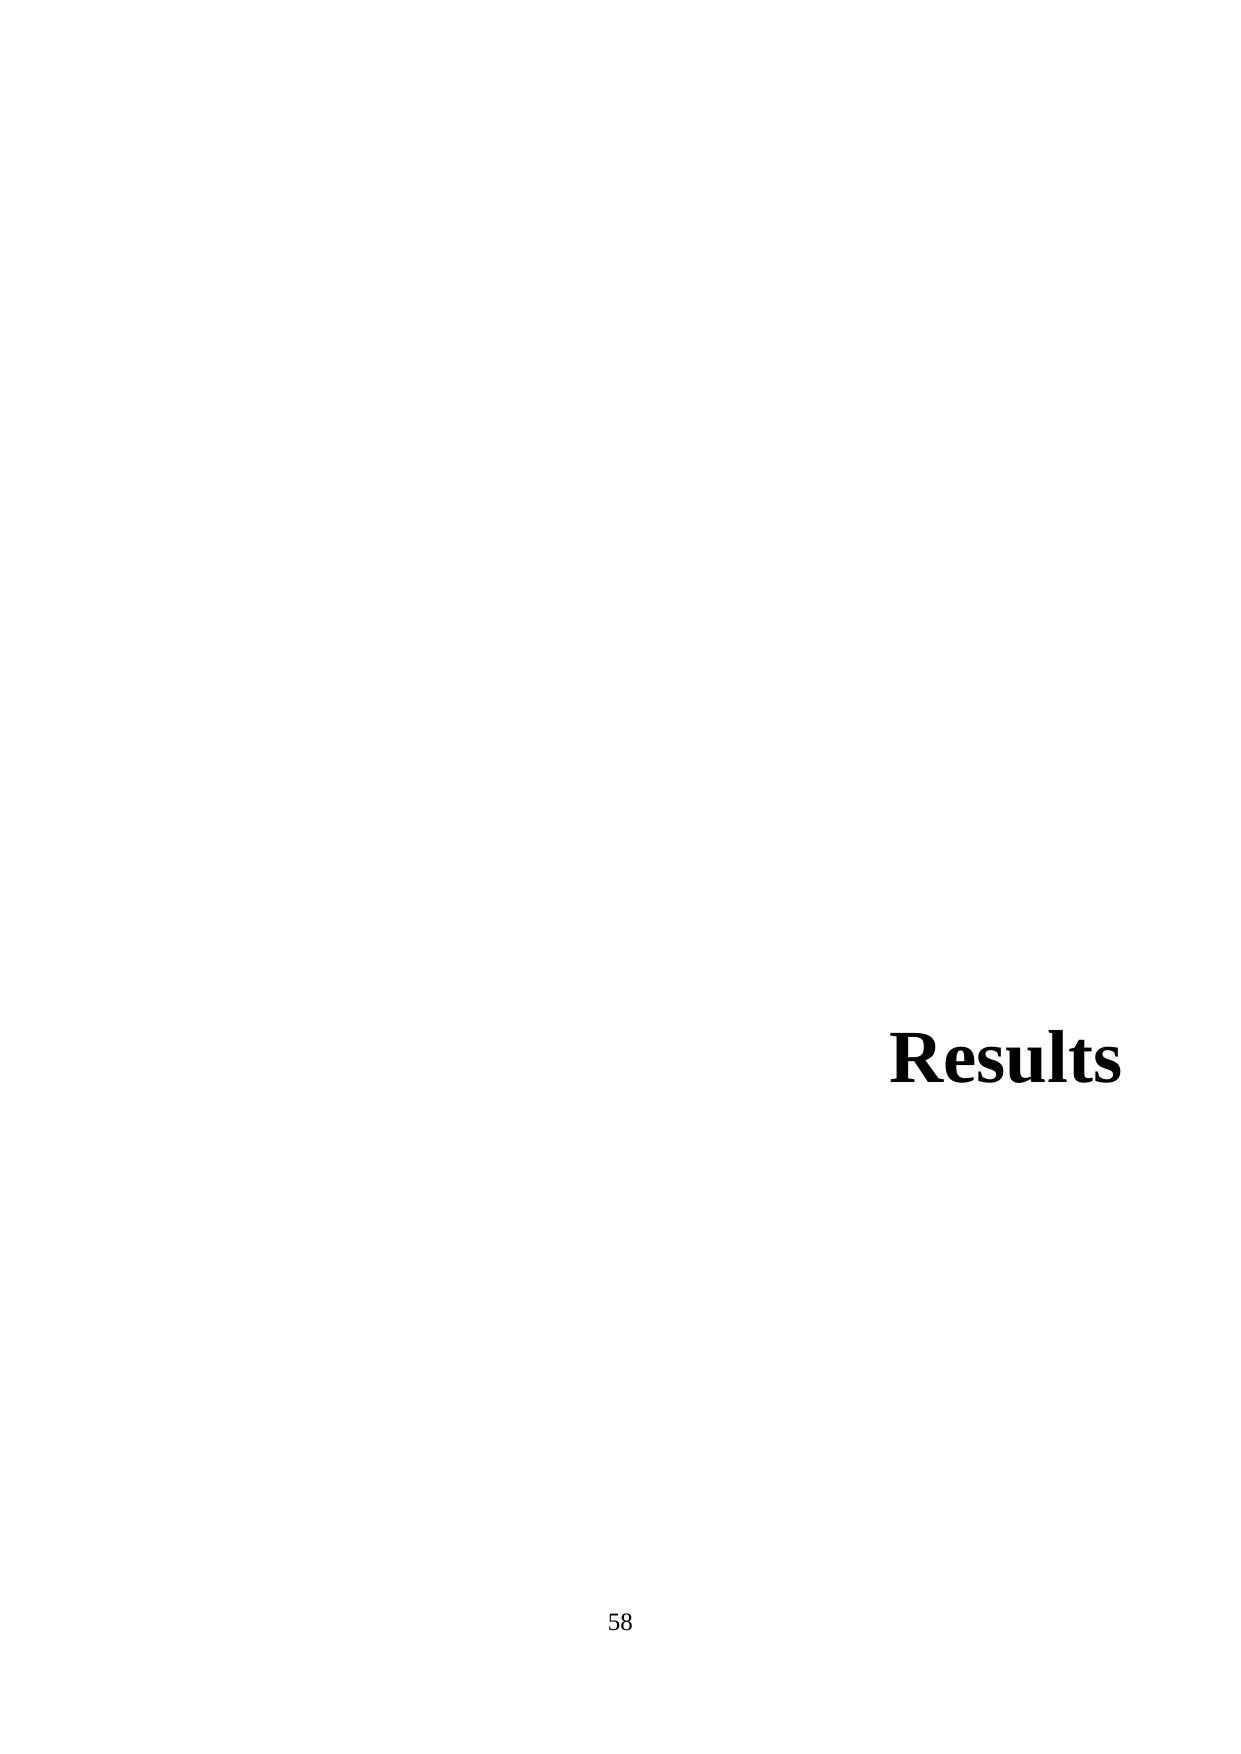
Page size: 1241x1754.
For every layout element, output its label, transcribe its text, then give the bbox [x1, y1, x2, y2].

subtitle Results [118, 1013, 1122, 1099]
